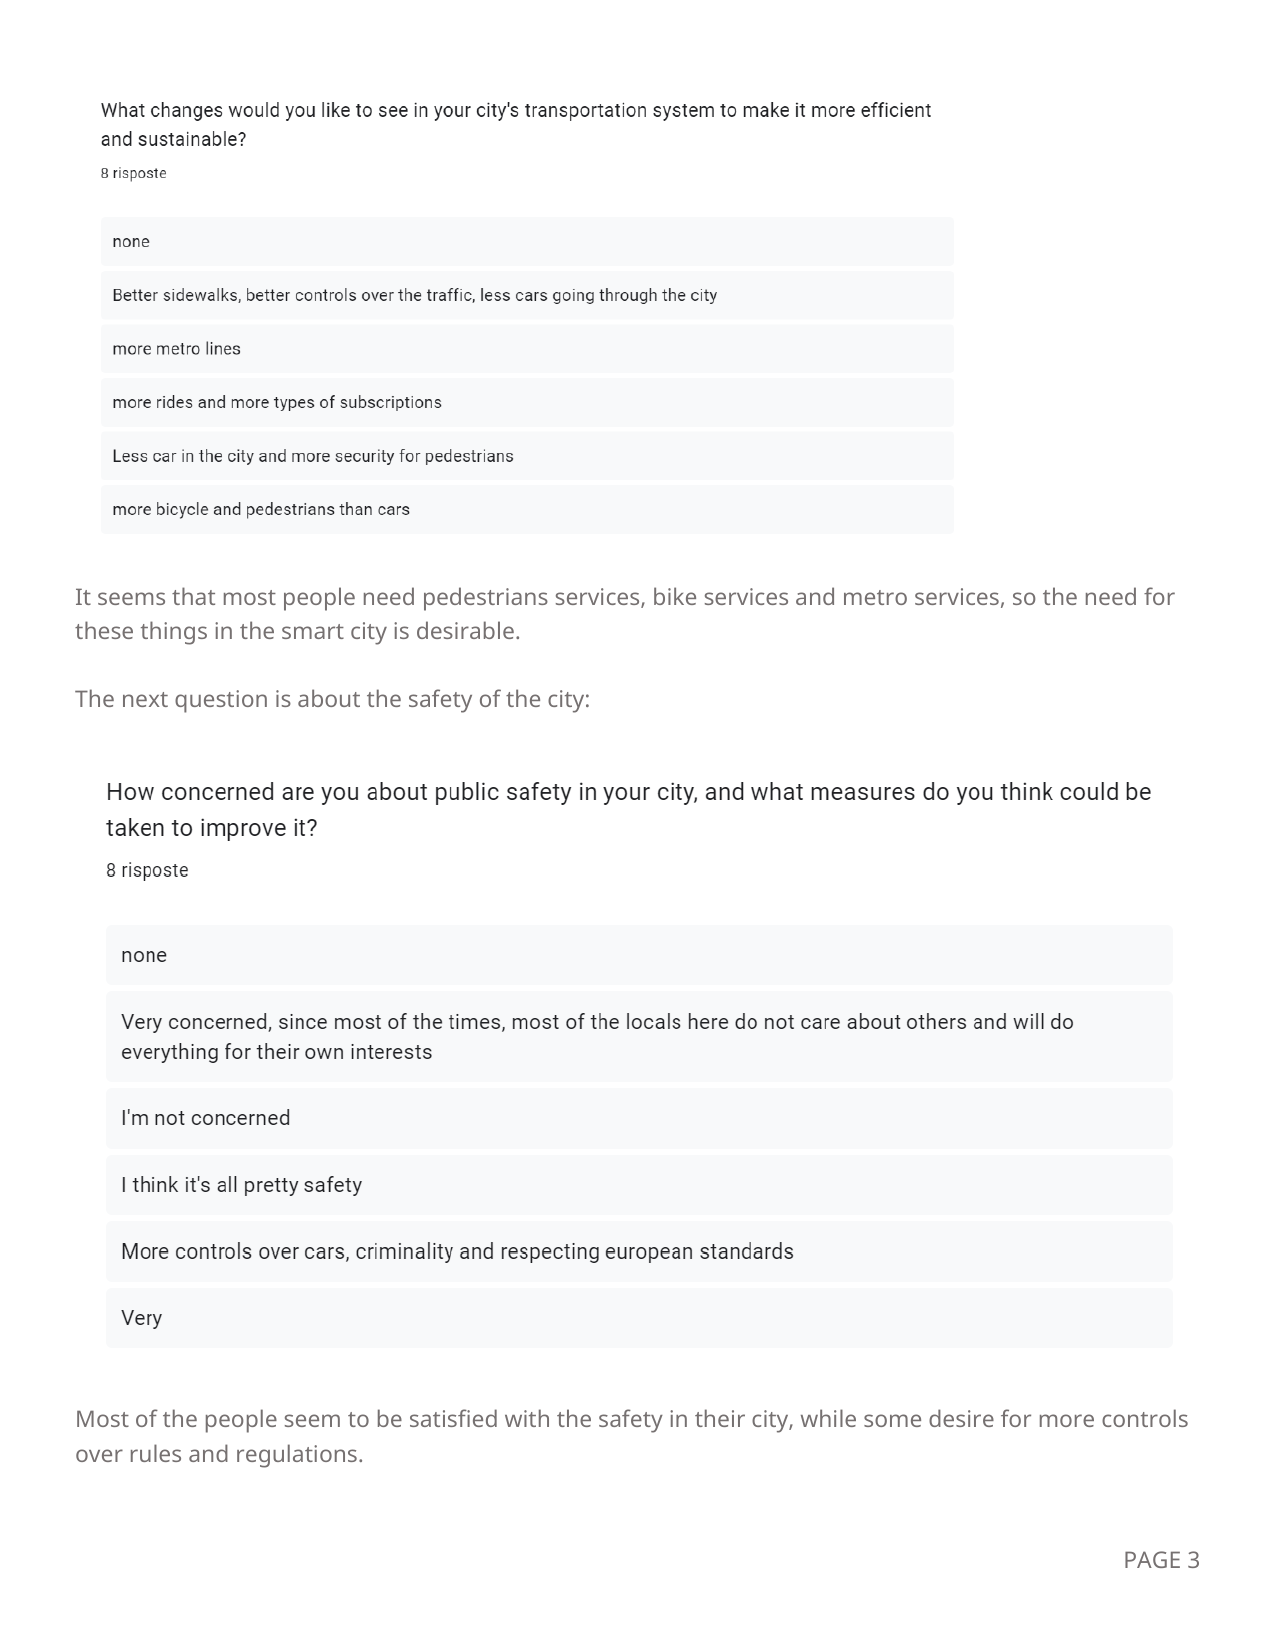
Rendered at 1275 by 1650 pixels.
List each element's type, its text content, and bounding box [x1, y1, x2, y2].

text It seems that most people need pedestrians services, bike services and metro services, so the need for these things in the smart city is desirable. [75, 581, 1200, 646]
text The next question is about the safety of the city: [75, 683, 1200, 714]
text Most of the people seem to be satisfied with the safety in their city, while some desire for more controls over rules and regulations. [75, 1403, 1200, 1469]
